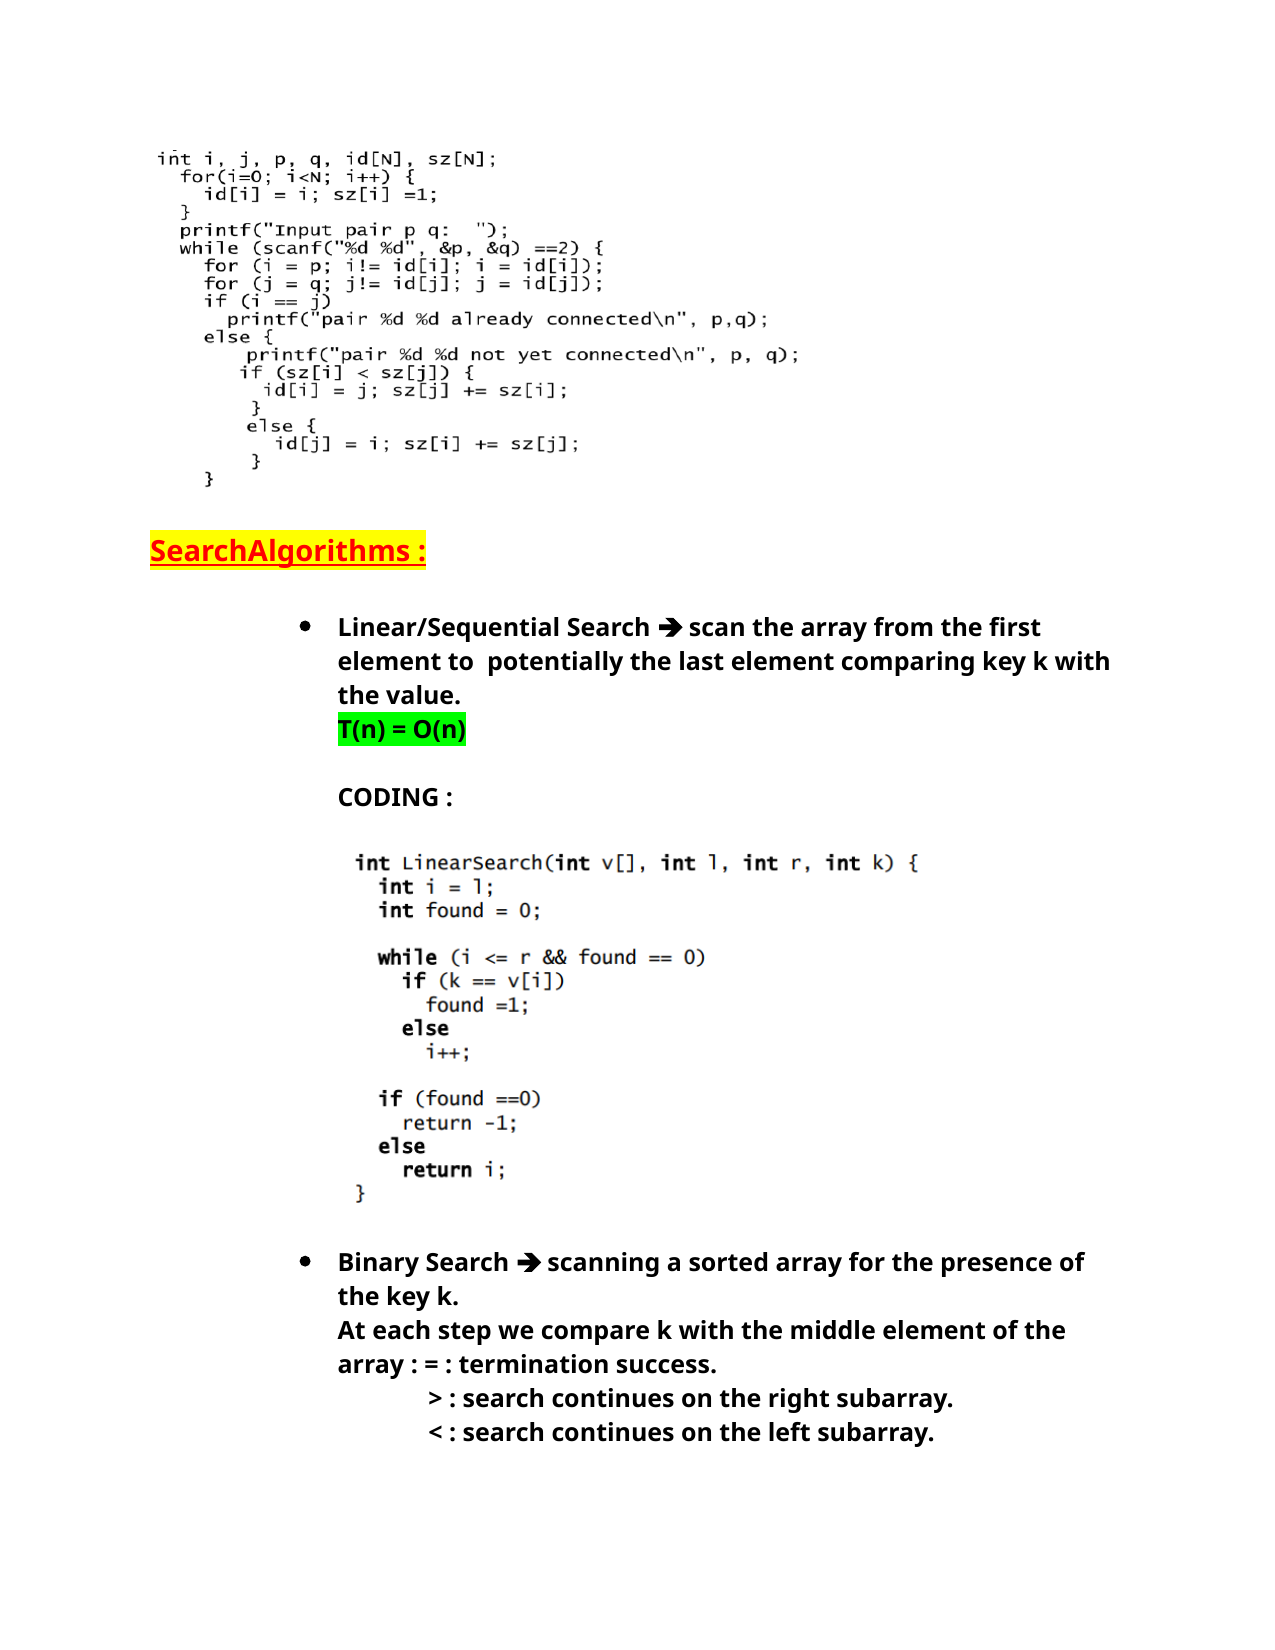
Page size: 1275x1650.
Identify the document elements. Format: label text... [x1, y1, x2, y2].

subtitle > : search continues on the right subarray. [353, 1381, 1125, 1415]
subtitle SearchAlgorithms : [150, 530, 1125, 570]
subtitle Linear/Sequential Search  scan the array from the first element to potentially the last element comparing key k with the value. [300, 609, 1125, 712]
subtitle T(n) = O(n) [337, 712, 1125, 746]
subtitle Binary Search  scanning a sorted array for the presence of the key k. [300, 1244, 1125, 1313]
subtitle At each step we compare k with the middle element of the array : = : termination success. [337, 1313, 1125, 1381]
subtitle < : search continues on the left subarray. [428, 1415, 1125, 1449]
subtitle CODING : [337, 780, 1125, 814]
